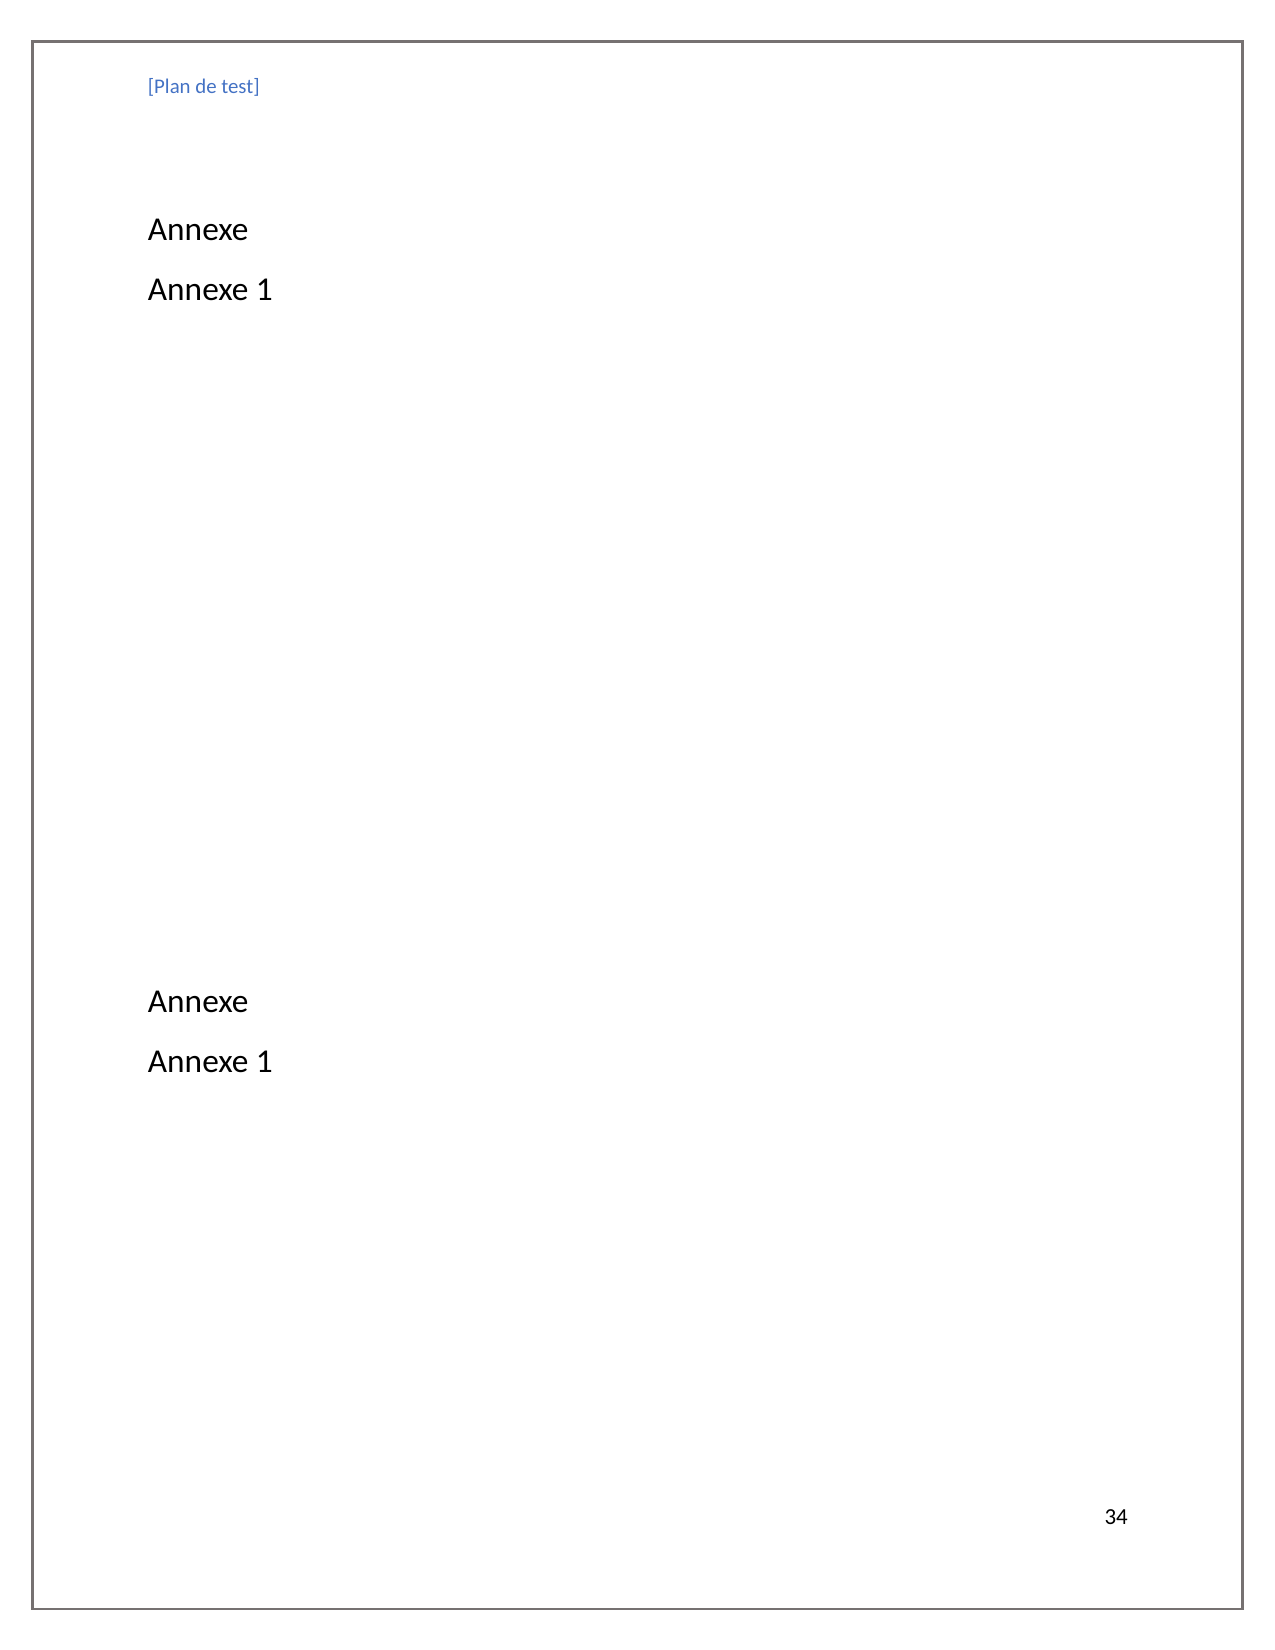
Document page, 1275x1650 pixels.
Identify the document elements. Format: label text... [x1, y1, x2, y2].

text Annexe [148, 979, 1127, 1020]
text Annexe 1 [148, 268, 1127, 309]
text Annexe [148, 208, 1127, 248]
text Annexe 1 [148, 1040, 1127, 1081]
